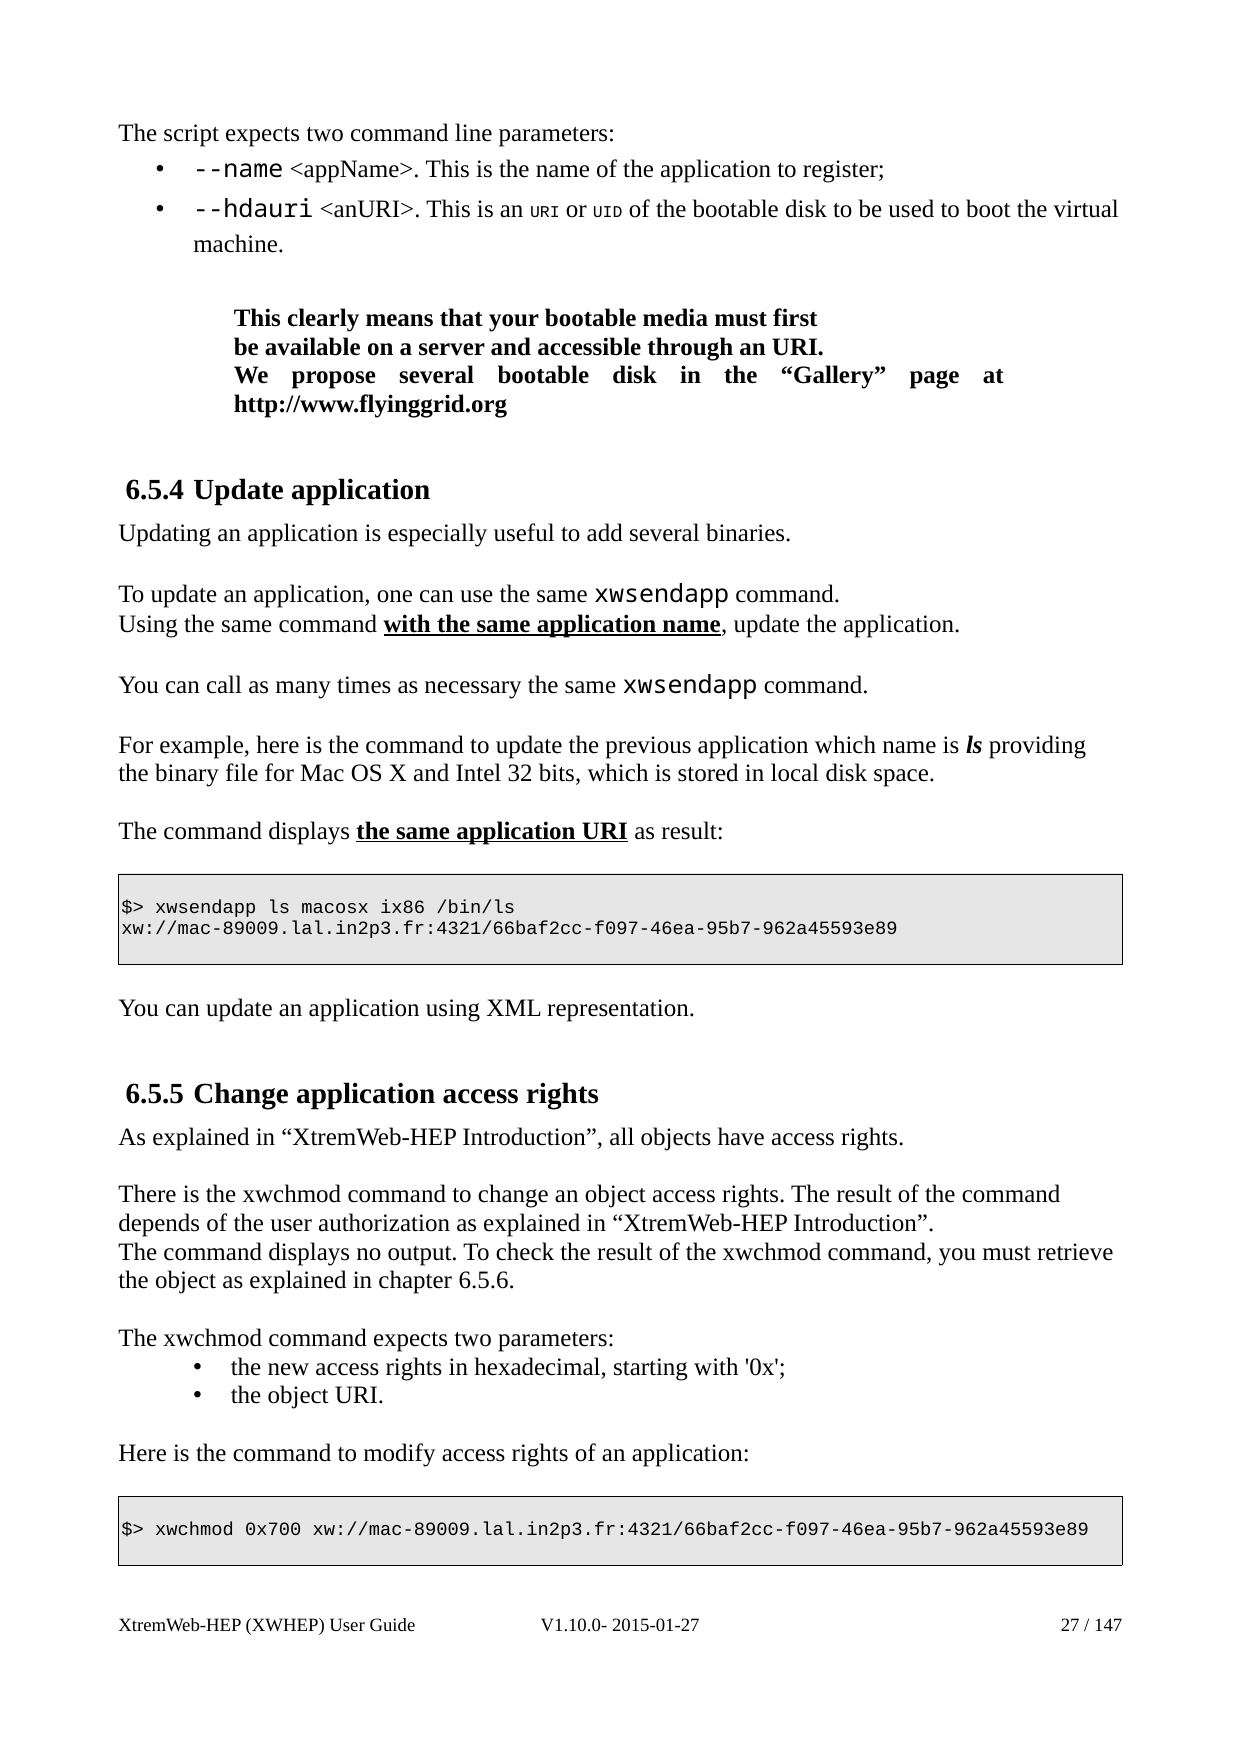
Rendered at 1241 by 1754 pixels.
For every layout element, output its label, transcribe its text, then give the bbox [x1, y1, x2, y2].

text The command displays no output. To check the result of the xwchmod command, you must retrieve the object as explained in chapter 6.5.6. [118, 1237, 1122, 1294]
text The command displays the same application URI as result: [118, 816, 1122, 845]
text $> xwchmod 0x700 xw://mac-89009.lal.in2p3.fr:4321/66baf2cc-f097-46ea-95b7-962a45593e89 [119, 1517, 1122, 1538]
text Using the same command with the same application name, update the application. [118, 609, 1122, 638]
list --hdauri <anURI>. This is an uri or uid of the bootable disk to be used to boot the virtual machine. [156, 190, 1122, 258]
text The xwchmod command expects two parameters: [118, 1323, 1122, 1352]
text You can call as many times as necessary the same xwsendapp command. [118, 667, 1122, 701]
subtitle Update application [118, 472, 1122, 505]
text To update an application, one can use the same xwsendapp command. [118, 575, 1122, 609]
text Here is the command to modify access rights of an application: [118, 1438, 1122, 1467]
list --name <appName>. This is the name of the application to register; [156, 151, 1122, 185]
list the object URI. [193, 1381, 1122, 1409]
text There is the xwchmod command to change an object access rights. The result of the command depends of the user authorization as explained in “XtremWeb-HEP Introduction”. [118, 1179, 1122, 1237]
text For example, here is the command to update the previous application which name is ls providing the binary file for Mac OS X and Intel 32 bits, which is stored in local disk space. [118, 730, 1122, 787]
text You can update an application using XML representation. [118, 993, 1122, 1022]
text be available on a server and accessible through an URI. [233, 332, 1004, 361]
subtitle Change application access rights [118, 1076, 1122, 1109]
text As explained in “XtremWeb-HEP Introduction”, all objects have access rights. [118, 1122, 1122, 1151]
text This clearly means that your bootable media must first [233, 303, 1004, 332]
text The script expects two command line parameters: [118, 118, 1122, 147]
text Updating an application is especially useful to add several binaries. [118, 518, 1122, 547]
text We propose several bootable disk in the “Gallery” page at http://www.flyinggrid.org [233, 361, 1004, 418]
text xw://mac-89009.lal.in2p3.fr:4321/66baf2cc-f097-46ea-95b7-962a45593e89 [119, 916, 1122, 937]
list the new access rights in hexadecimal, starting with '0x'; [193, 1352, 1122, 1381]
text $> xwsendapp ls macosx ix86 /bin/ls [119, 895, 1122, 916]
